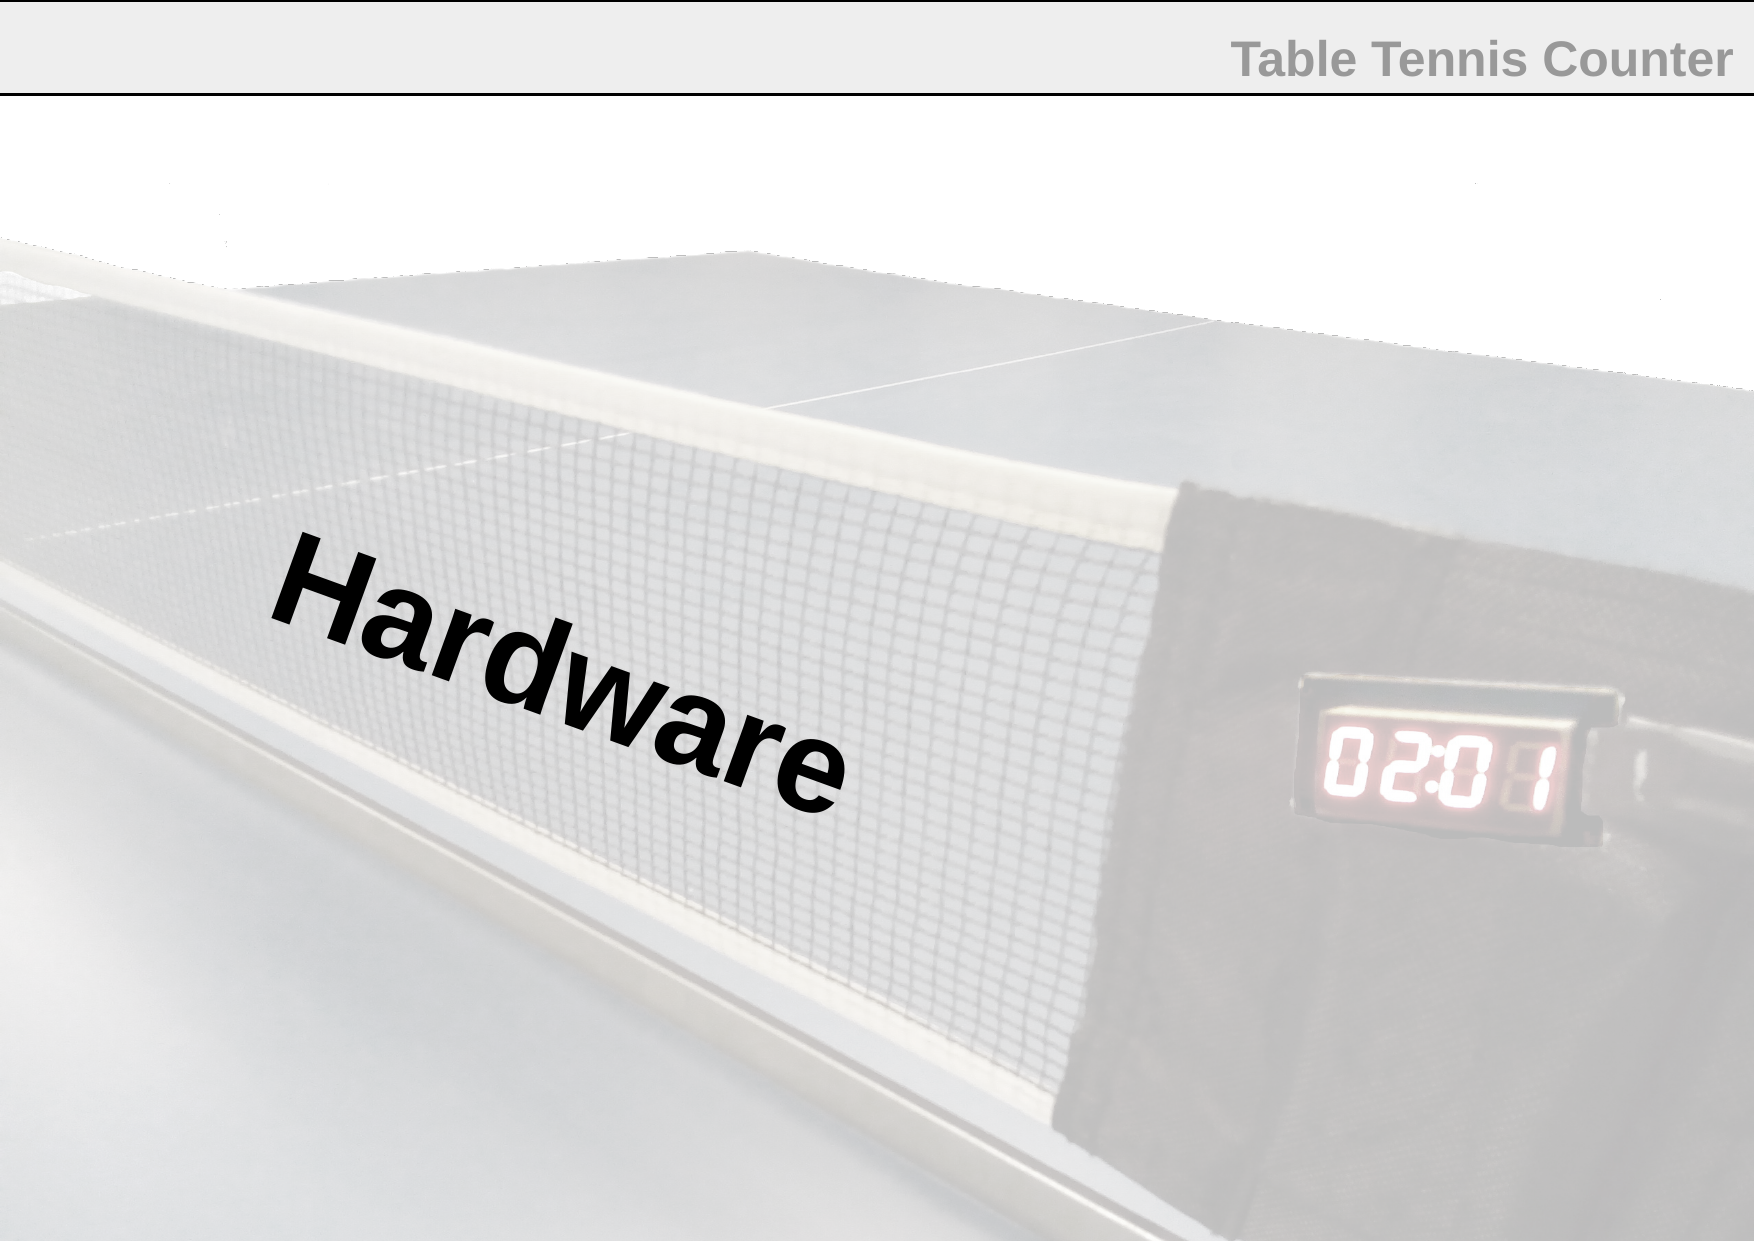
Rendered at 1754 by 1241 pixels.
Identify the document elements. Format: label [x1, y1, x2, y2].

picture [0, 183, 1754, 1241]
